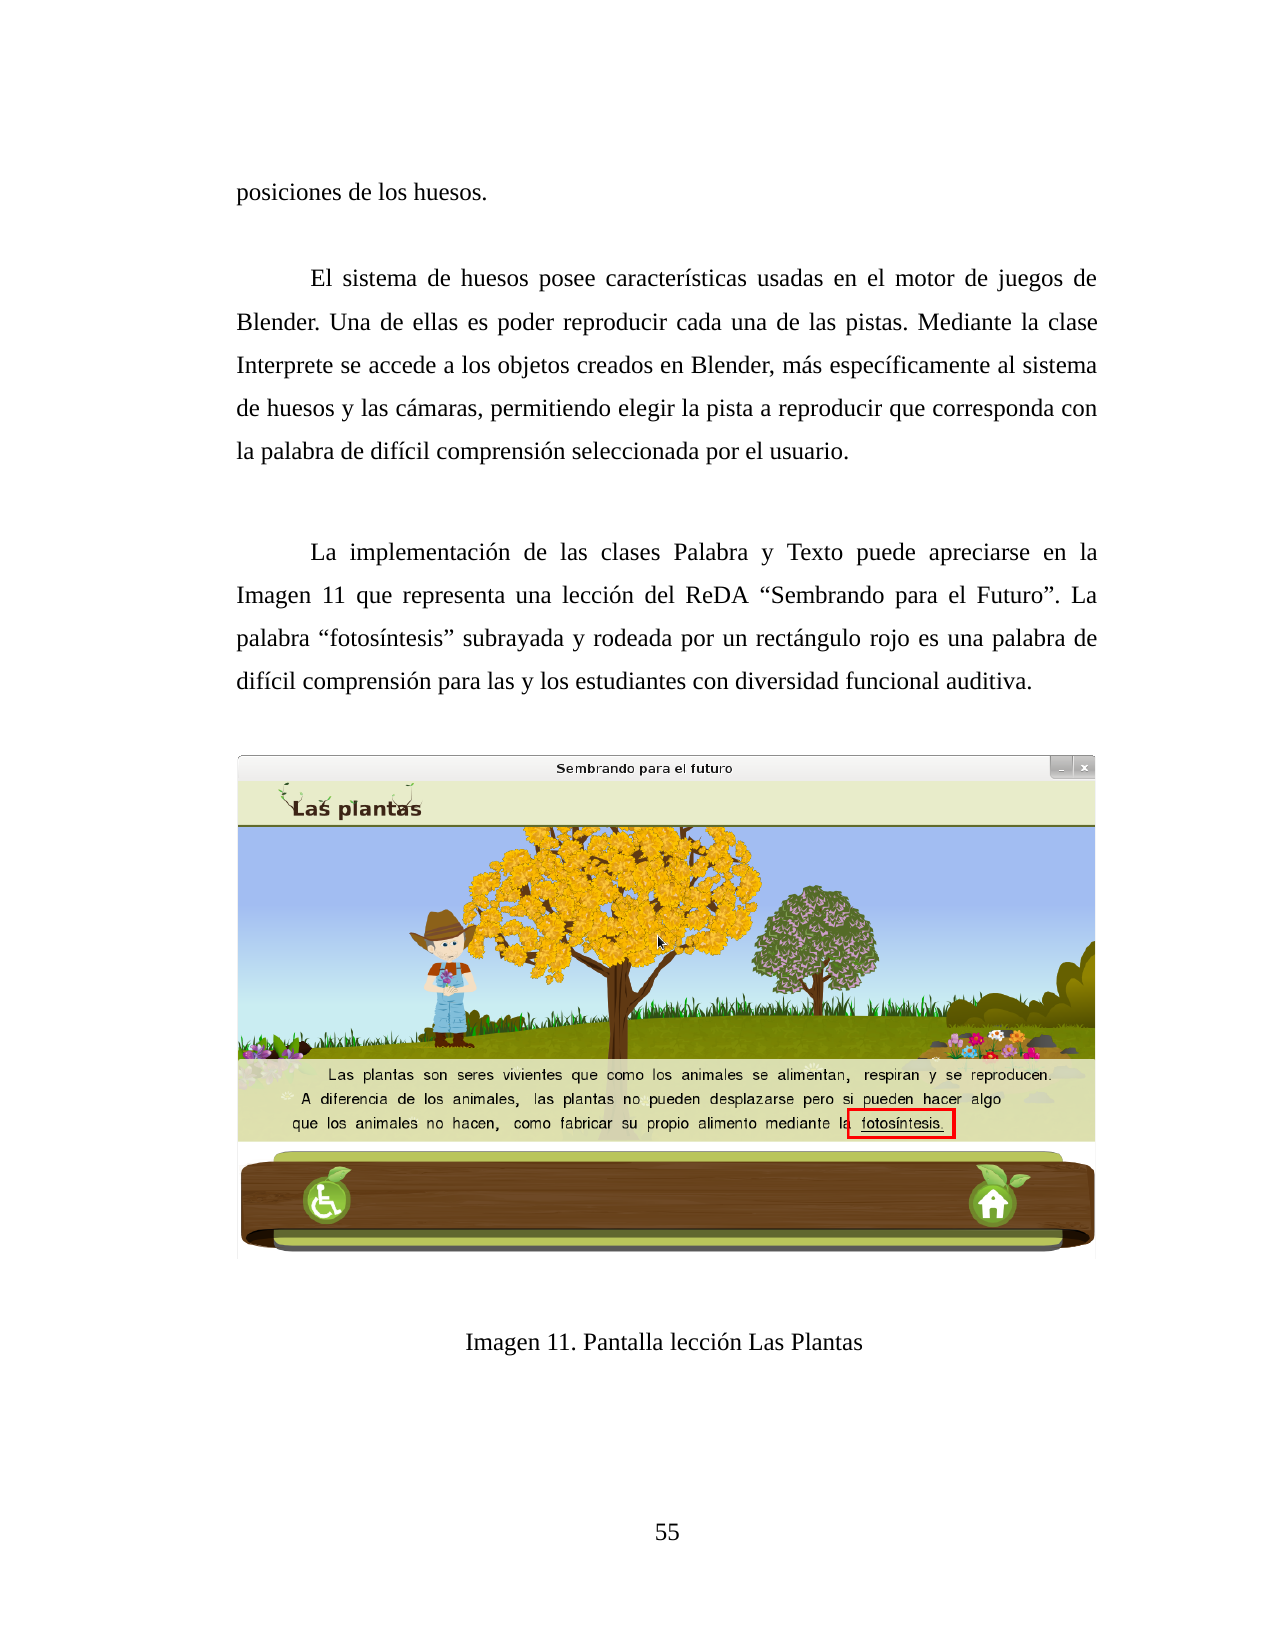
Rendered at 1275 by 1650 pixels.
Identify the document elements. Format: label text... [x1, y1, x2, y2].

text El sistema de huesos posee características usadas en el motor de juegos de Blender. Una de ellas es poder reproducir cada una de las pistas. Mediante la clase Interprete se accede a los objetos creados en Blender, más específicamente al sistema de huesos y las cámaras, permitiendo elegir la pista a reproducir que corresponda con la palabra de difícil comprensión seleccionada por el usuario. [236, 263, 1098, 465]
text posiciones de los huesos. [236, 177, 1098, 206]
text La implementación de las clases Palabra y Texto puede apreciarse en la Imagen 11 que representa una lección del ReDA “Sembrando para el Futuro”. La palabra “fotosíntesis” subrayada y rodeada por un rectángulo rojo es una palabra de difícil comprensión para las y los estudiantes con diversidad funcional auditiva. [236, 537, 1098, 695]
text Imagen 11. Pantalla lección Las Plantas [236, 1327, 1098, 1356]
picture [237, 755, 1096, 1260]
